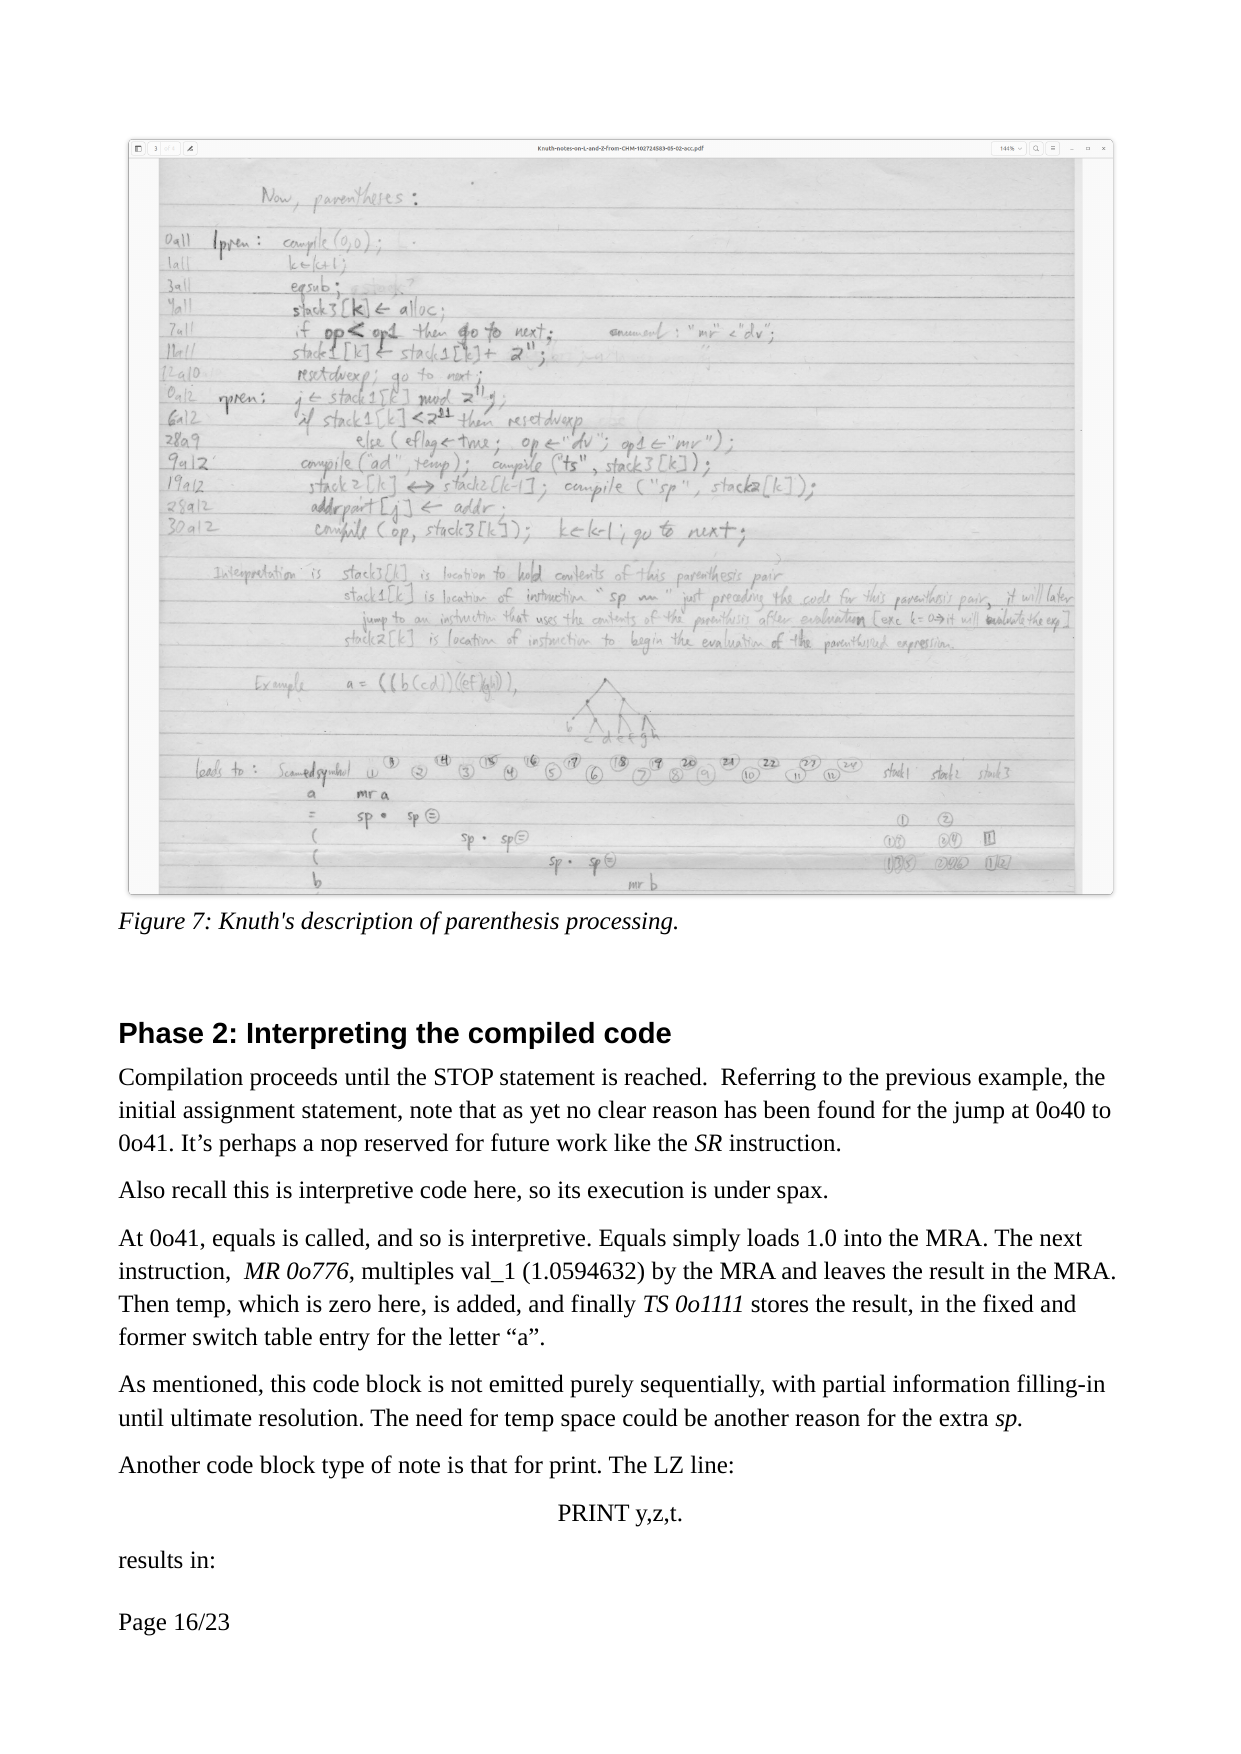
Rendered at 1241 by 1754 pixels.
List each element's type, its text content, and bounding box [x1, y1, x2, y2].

text Another code block type of note is that for print. The LZ line: [118, 1450, 1122, 1479]
text Figure 7: Knuth's description of parenthesis processing. [118, 906, 1122, 934]
picture [118, 130, 1123, 906]
text Also recall this is interpretive code here, so its execution is under spax. [118, 1175, 1122, 1204]
subtitle Phase 2: Interpreting the compiled code [118, 1016, 1122, 1049]
text As mentioned, this code block is not emitted purely sequentially, with partial information filling-in until ultimate resolution. The need for temp space could be another reason for the extra sp. [118, 1369, 1122, 1431]
text results in: [118, 1545, 1122, 1574]
text PRINT y,z,t. [118, 1498, 1122, 1527]
text Compilation proceeds until the STOP statement is reached. Referring to the previous example, the initial assignment statement, note that as yet no clear reason has been found for the jump at 0o40 to 0o41. It’s perhaps a nop reserved for future work like the SR instruction. [118, 1062, 1122, 1156]
text At 0o41, equals is called, and so is interpretive. Equals simply loads 1.0 into the MRA. The next instruction, MR 0o776, multiples val_1 (1.0594632) by the MRA and leaves the result in the MRA. Then temp, which is zero here, is added, and finally TS 0o1111 stores the result, in the fixed and former switch table entry for the letter “a”. [118, 1223, 1122, 1351]
